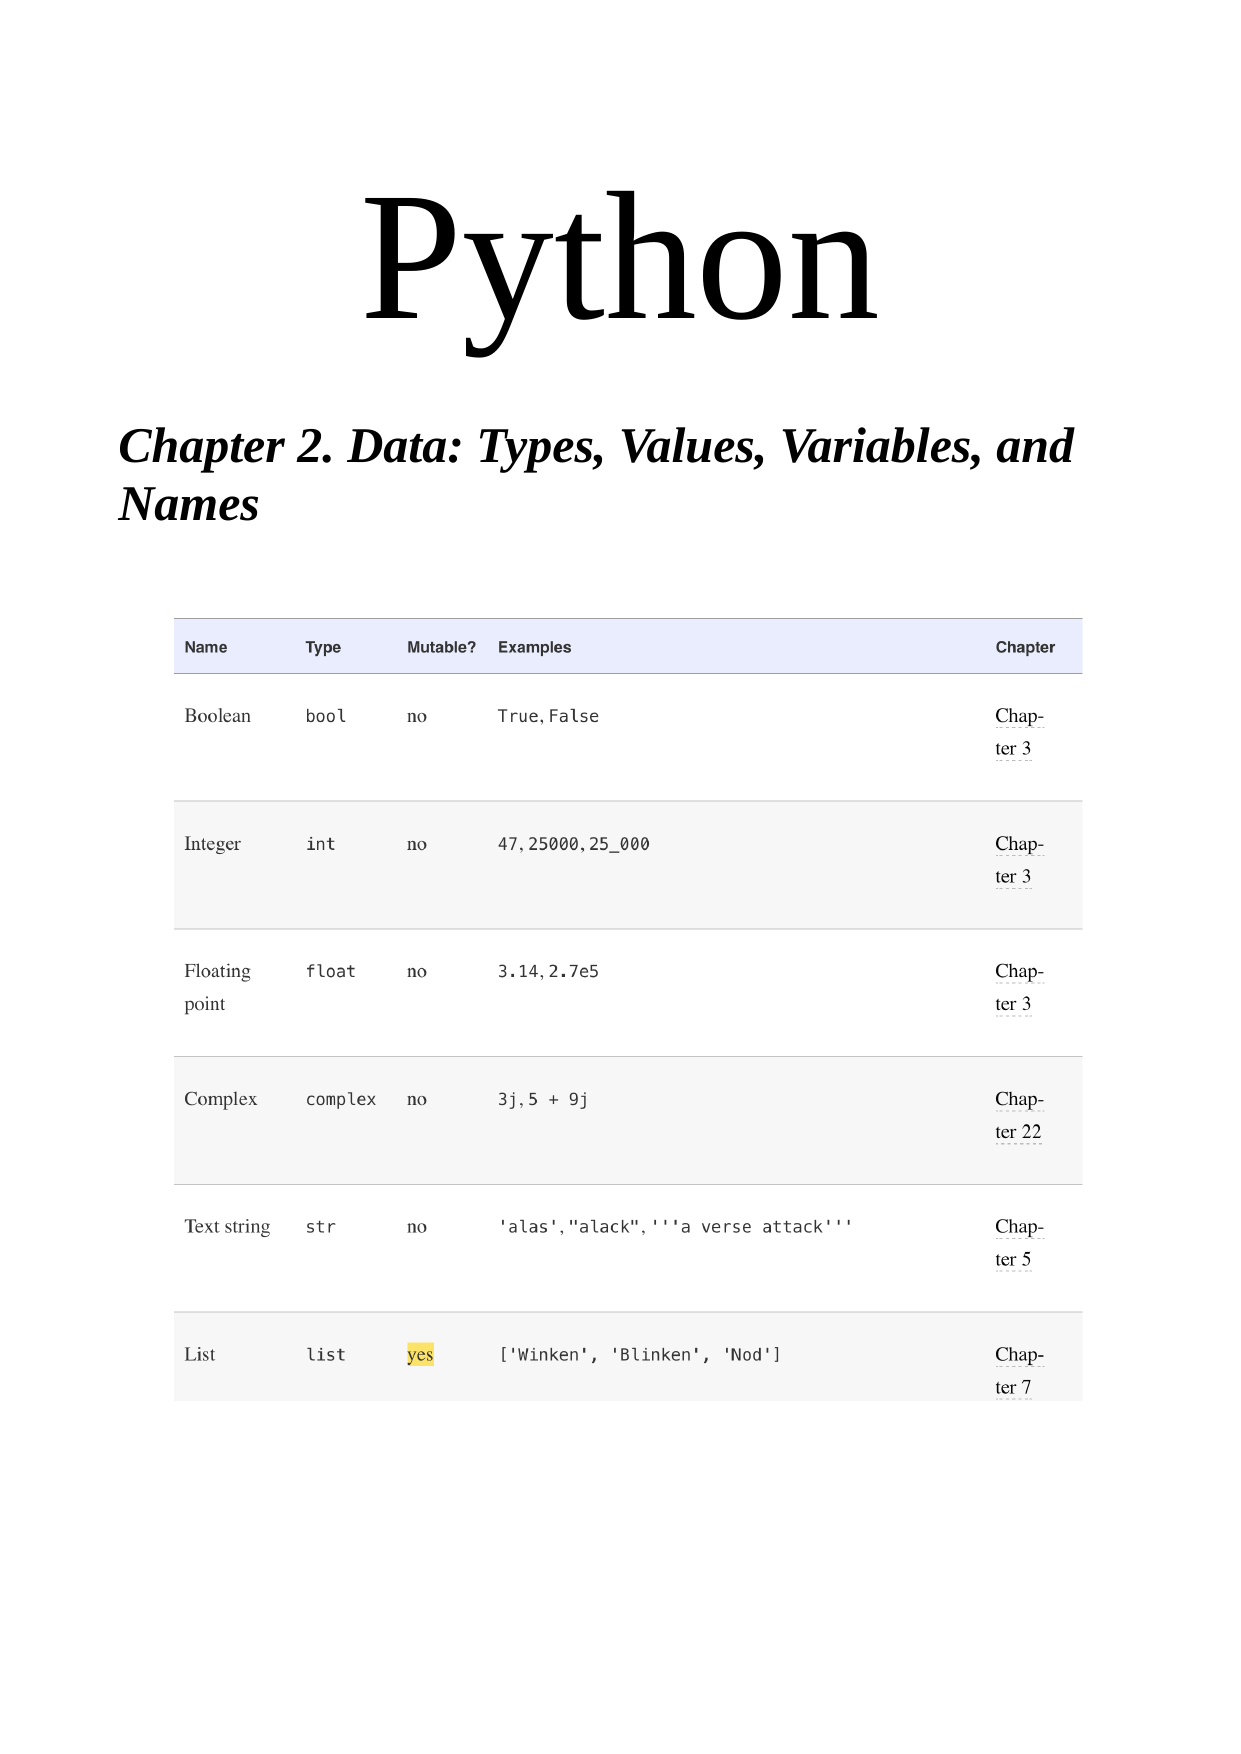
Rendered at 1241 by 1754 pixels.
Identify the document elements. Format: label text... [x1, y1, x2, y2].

text Python [118, 147, 1122, 358]
picture [153, 610, 1088, 1401]
subtitle Chapter 2. Data: Types, Values, Variables, and Names [118, 416, 1122, 531]
